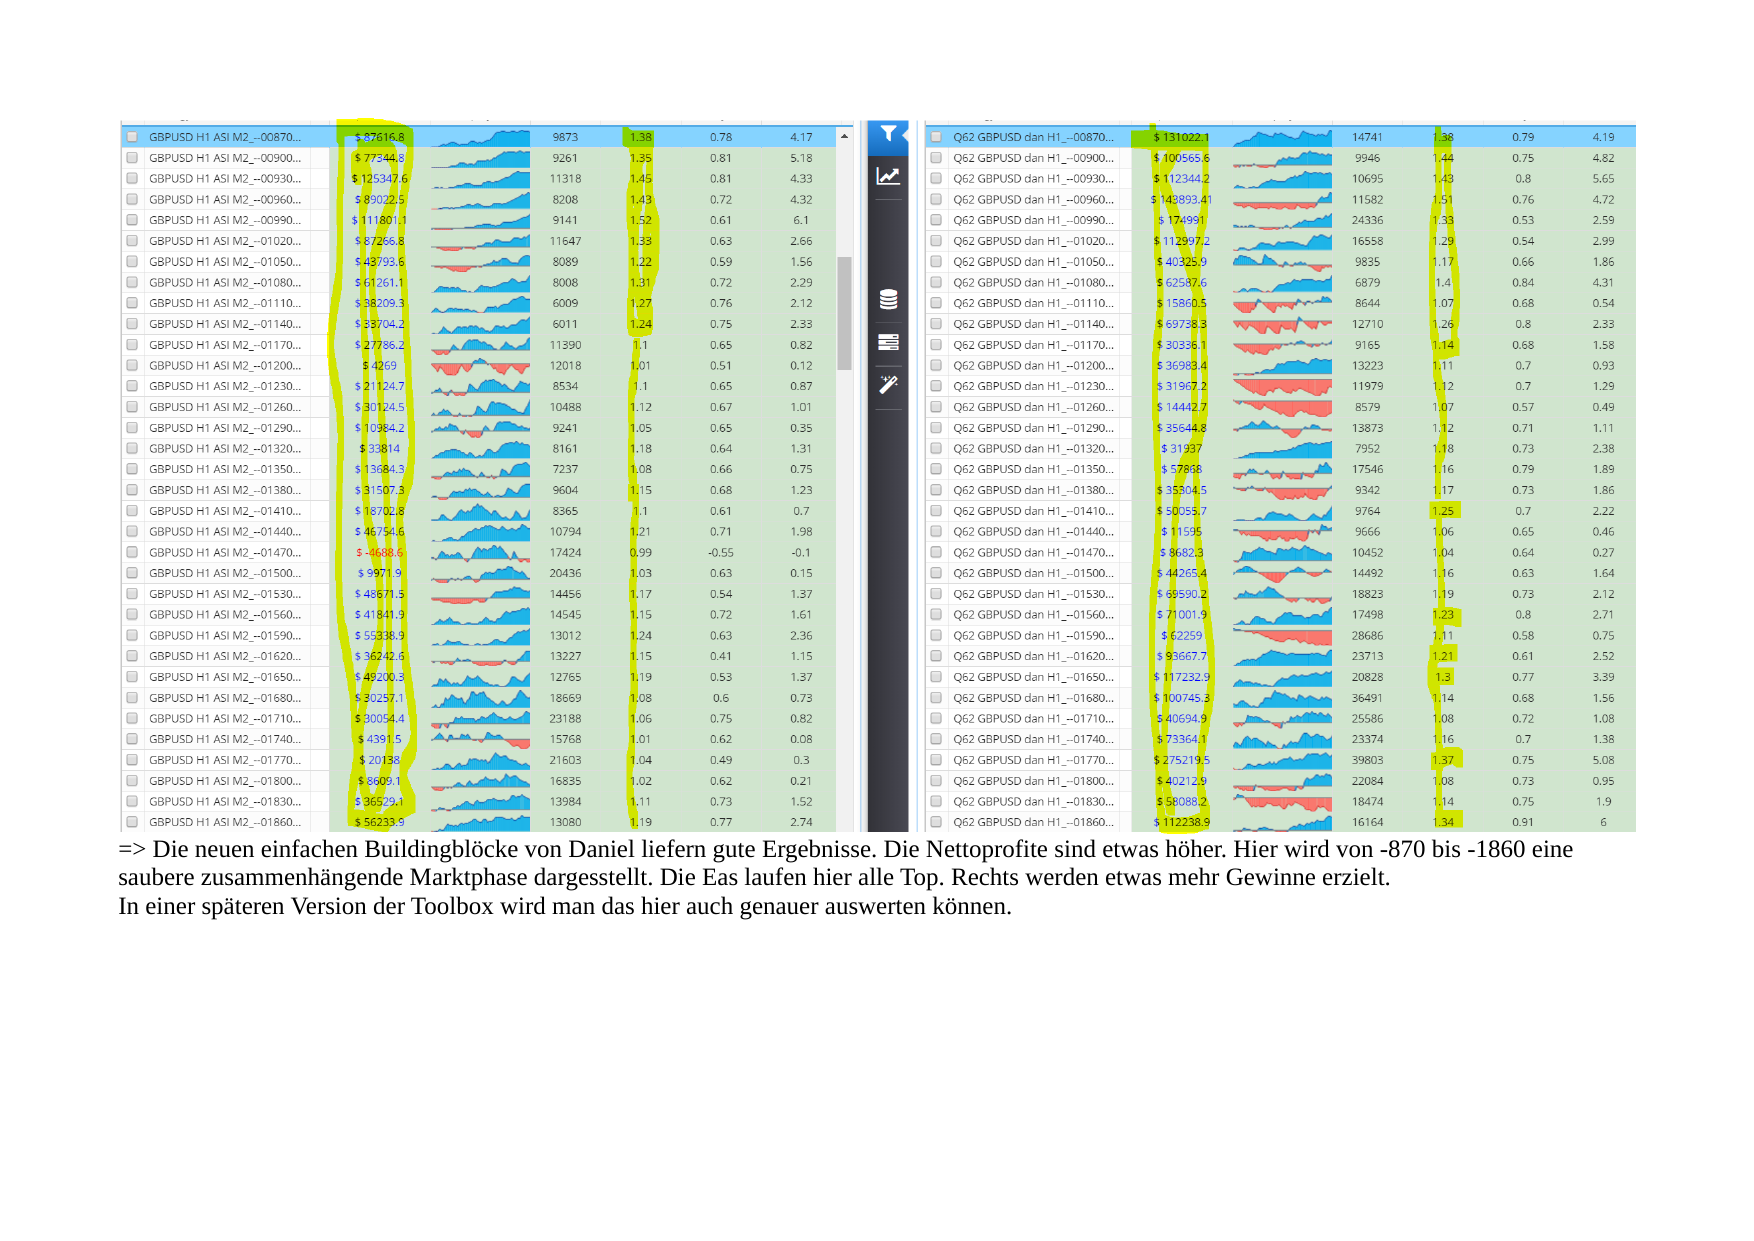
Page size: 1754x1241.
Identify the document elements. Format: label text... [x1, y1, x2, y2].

text => Die neuen einfachen Buildingblöcke von Daniel liefern gute Ergebnisse. Die Nettoprofite sind etwas höher. Hier wird von -870 bis -1860 eine saubere zusammenhängende Marktphase dargesstellt. Die Eas laufen hier alle Top. Rechts werden etwas mehr Gewinne erzielt. [118, 834, 1636, 891]
text In einer späteren Version der Toolbox wird man das hier auch genauer auswerten können. [118, 891, 1636, 920]
picture [118, 118, 1636, 834]
